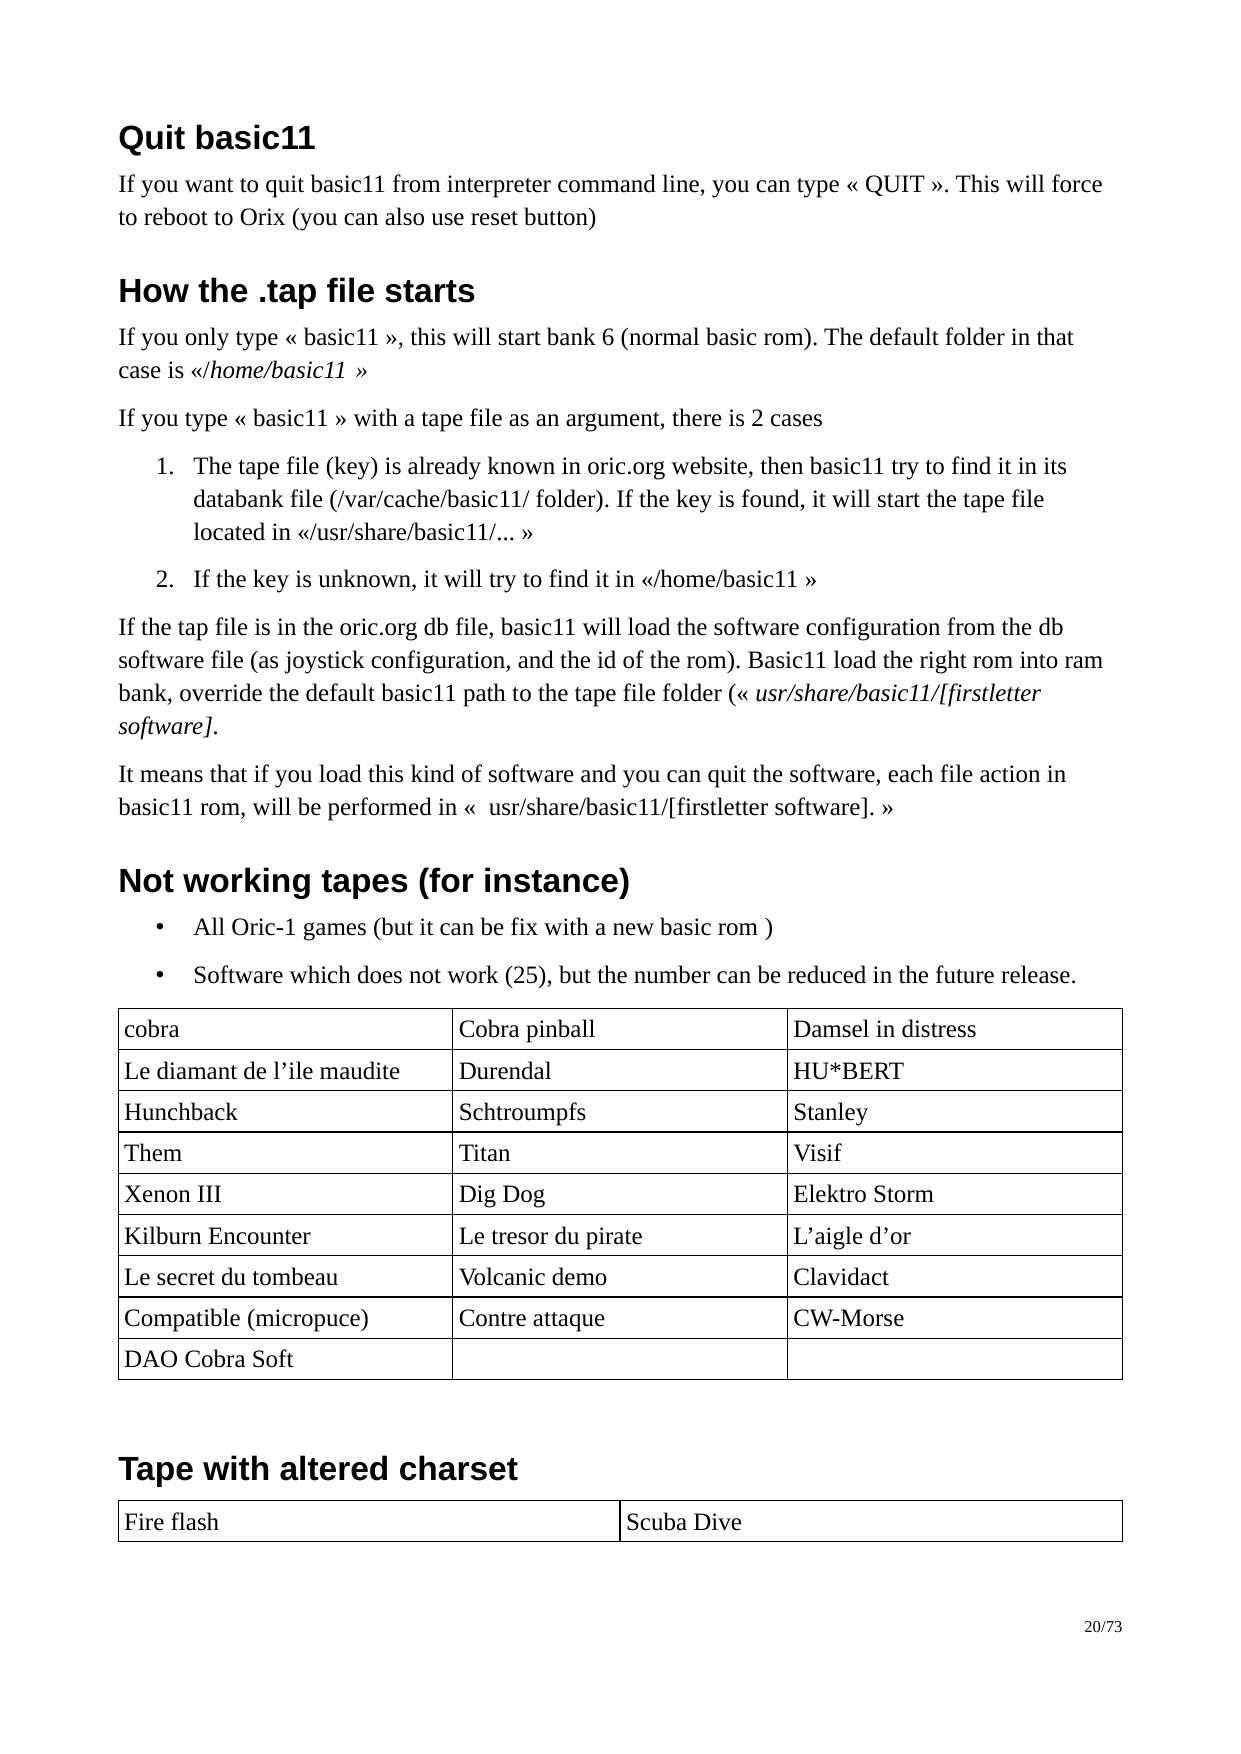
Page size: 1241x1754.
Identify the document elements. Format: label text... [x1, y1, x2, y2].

table_cell Contre attaque [453, 1298, 787, 1338]
table_cell Volcanic demo [453, 1256, 787, 1296]
table_cell HU*BERT [788, 1050, 1122, 1090]
list The tape file (key) is already known in oric.org website, then basic11 try to find it in its databank file (/var/cache/basic11/ folder). If the key is found, it will start the tape file located in «/usr/share/basic11/... » [156, 451, 1122, 546]
table_cell [453, 1339, 787, 1379]
table_header cobra [119, 1009, 452, 1049]
table_header Cobra pinball [453, 1009, 787, 1049]
subtitle Tape with altered charset [118, 1449, 1122, 1487]
table_cell CW-Morse [788, 1298, 1122, 1338]
table_cell Elektro Storm [788, 1174, 1122, 1214]
table_cell Le diamant de l’ile maudite [119, 1050, 452, 1090]
table_cell Them [119, 1133, 452, 1173]
table_cell DAO Cobra Soft [119, 1339, 452, 1379]
subtitle How the .tap file starts [118, 271, 1122, 309]
table_cell Durendal [453, 1050, 787, 1090]
table_cell Compatible (micropuce) [119, 1298, 452, 1338]
list Software which does not work (25), but the number can be reduced in the future release. [156, 960, 1122, 989]
table_cell Schtroumpfs [453, 1091, 787, 1131]
table_cell Le tresor du pirate [453, 1215, 787, 1255]
text If you only type « basic11 », this will start bank 6 (normal basic rom). The default folder in that case is «/home/basic11 » [118, 322, 1122, 384]
text It means that if you load this kind of software and you can quit the software, each file action in basic11 rom, will be performed in « usr/share/basic11/[firstletter software]. » [118, 759, 1122, 821]
table_cell L’aigle d’or [788, 1215, 1122, 1255]
subtitle Quit basic11 [118, 118, 1122, 157]
table_cell Stanley [788, 1091, 1122, 1131]
subtitle Not working tapes (for instance) [118, 861, 1122, 899]
table_cell Kilburn Encounter [119, 1215, 452, 1255]
table_cell Le secret du tombeau [119, 1256, 452, 1296]
table_cell Dig Dog [453, 1174, 787, 1214]
table_cell Clavidact [788, 1256, 1122, 1296]
list All Oric-1 games (but it can be fix with a new basic rom ) [156, 912, 1122, 941]
text If you type « basic11 » with a tape file as an argument, there is 2 cases [118, 403, 1122, 432]
table_cell Visif [788, 1133, 1122, 1173]
list If the key is unknown, it will try to find it in «/home/basic11 » [156, 564, 1122, 593]
table_cell Xenon III [119, 1174, 452, 1214]
text If the tap file is in the oric.org db file, basic11 will load the software configuration from the db software file (as joystick configuration, and the id of the rom). Basic11 load the right rom into ram bank, override the default basic11 path to the tape file folder (« usr/share/basic11/[firstletter software]. [118, 612, 1122, 740]
text If you want to quit basic11 from interpreter command line, you can type « QUIT ». This will force to reboot to Orix (you can also use reset button) [118, 169, 1122, 231]
table_header Damsel in distress [788, 1009, 1122, 1049]
table_cell [788, 1339, 1122, 1379]
table_cell Titan [453, 1133, 787, 1173]
table_header Scuba Dive [621, 1501, 1122, 1541]
table_header Fire flash [119, 1501, 619, 1541]
table_cell Hunchback [119, 1091, 452, 1131]
